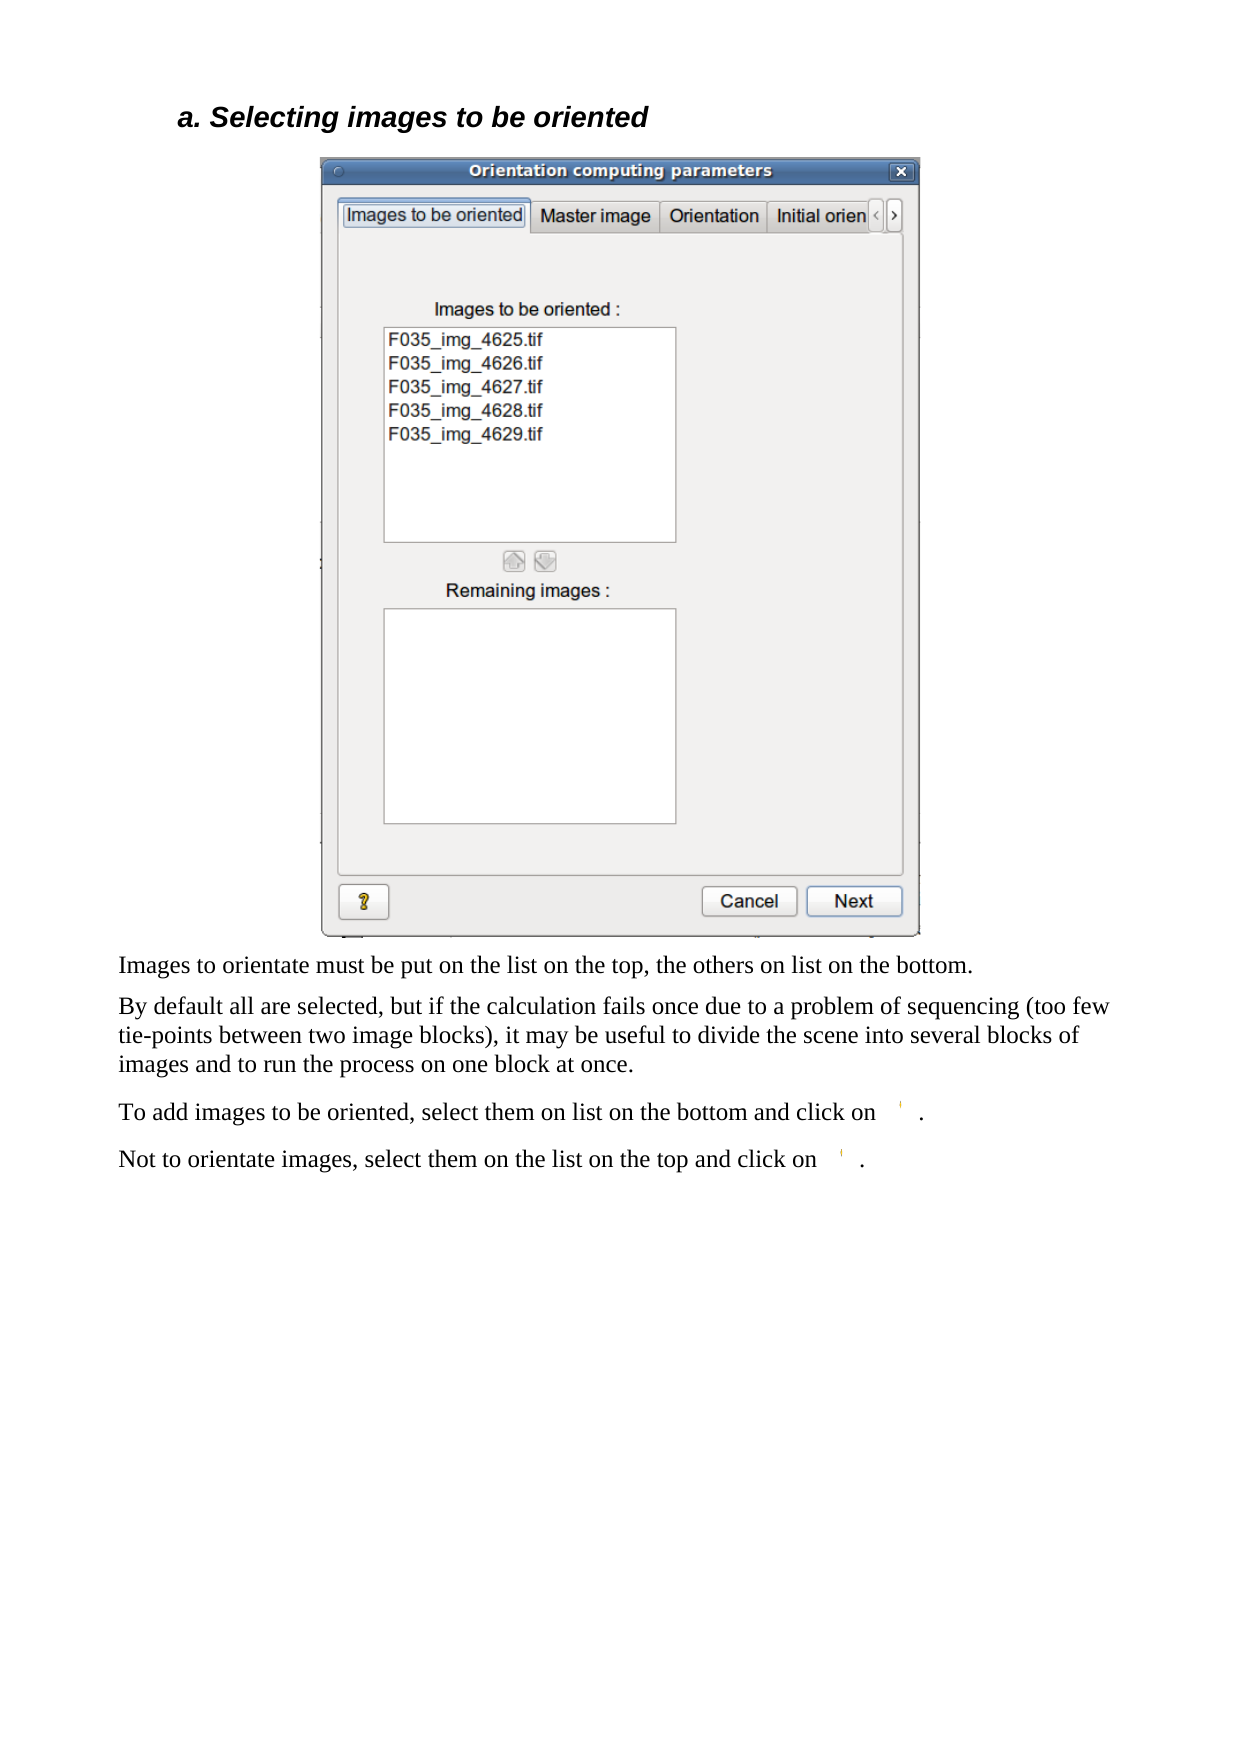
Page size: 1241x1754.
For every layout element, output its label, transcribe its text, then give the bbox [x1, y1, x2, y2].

text To add images to be oriented, select them on list on the bottom and click on . [118, 1090, 1122, 1125]
text Images to orientate must be put on the list on the top, the others on list on the bottom. [118, 950, 1122, 979]
subtitle a. Selecting images to be oriented [116, 99, 1122, 133]
picture [319, 157, 921, 938]
text Not to orientate images, select them on the list on the top and click on . [118, 1138, 1122, 1173]
text By default all are selected, but if the calculation fails once due to a problem of sequencing (too few tie-points between two image blocks), it may be useful to divide the scene into several blocks of images and to run the process on one block at once. [118, 991, 1122, 1077]
